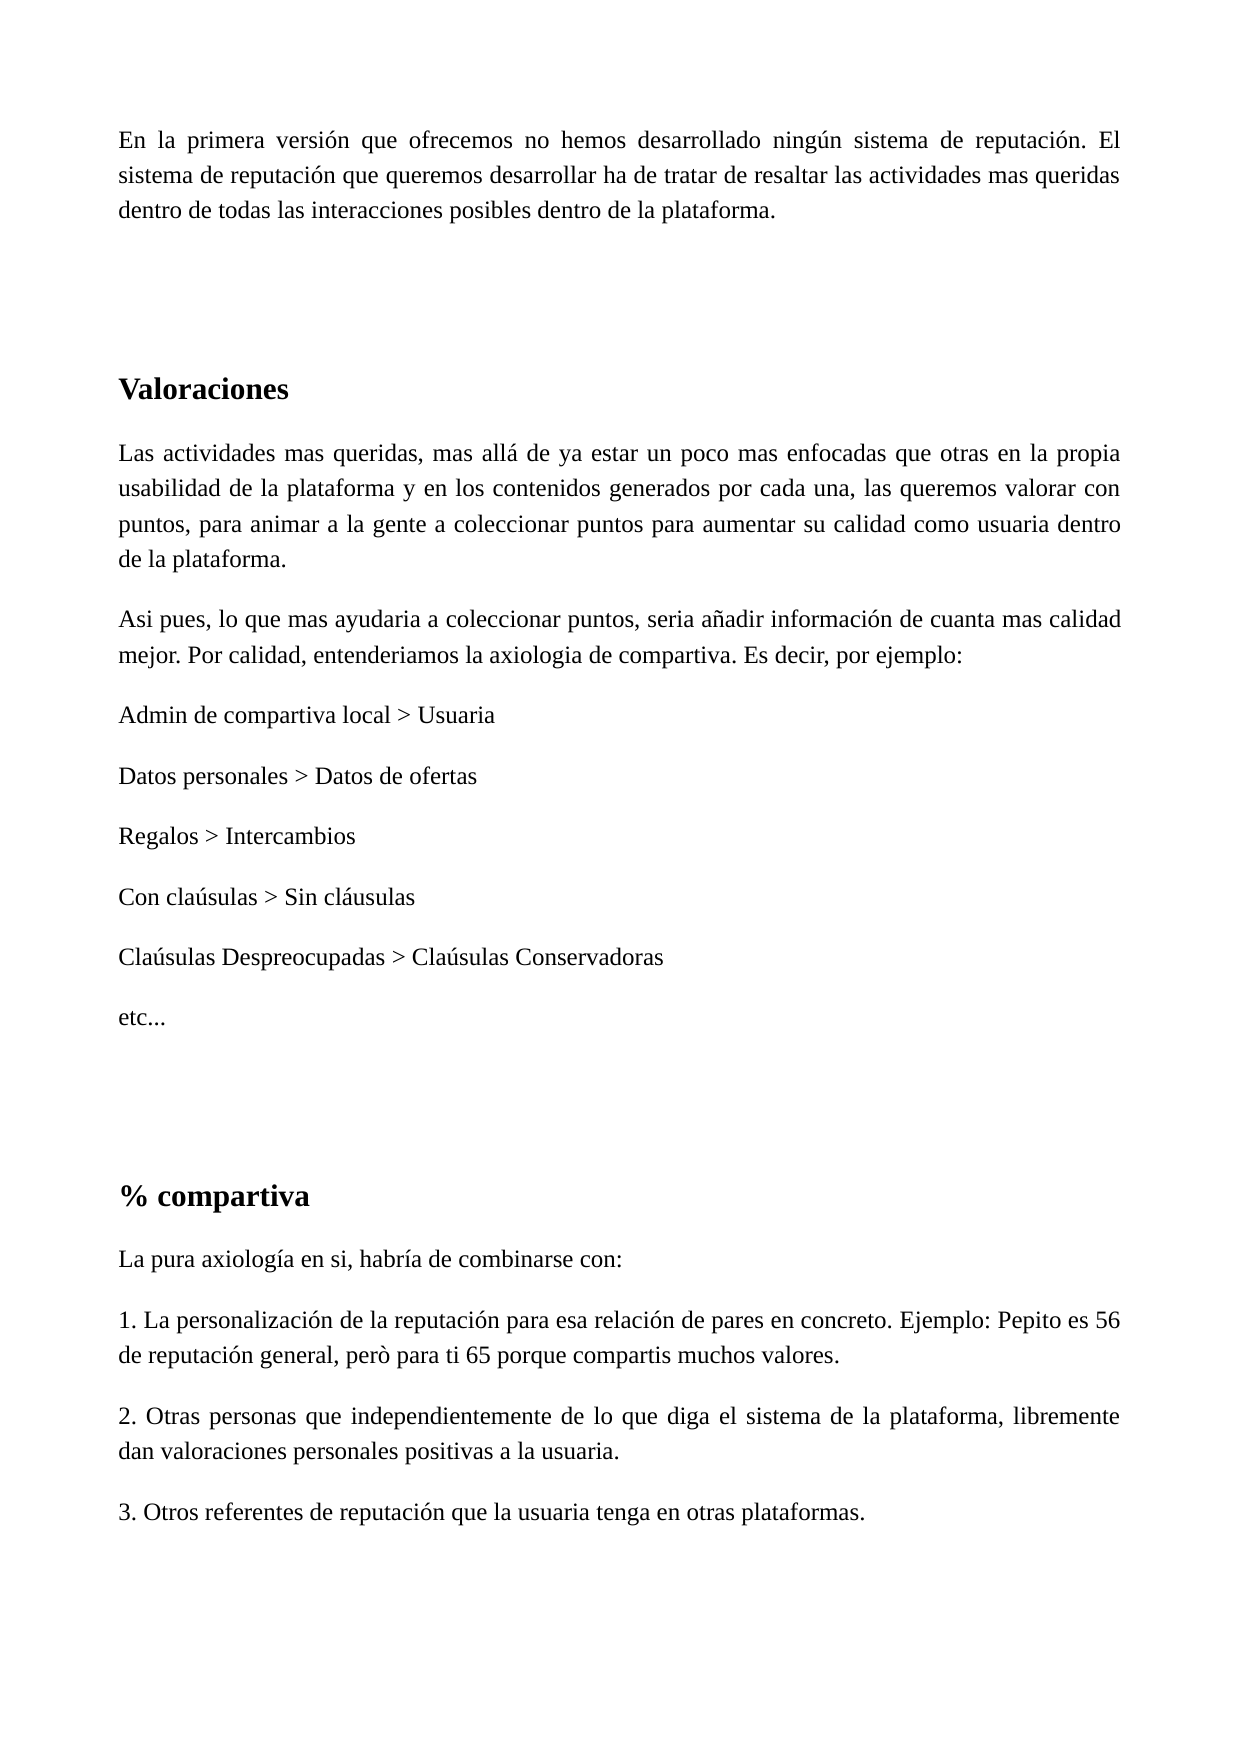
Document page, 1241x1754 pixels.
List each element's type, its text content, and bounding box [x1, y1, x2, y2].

text Claúsulas Despreocupadas > Claúsulas Conservadoras [118, 935, 1122, 971]
text Con claúsulas > Sin cláusulas [118, 875, 1122, 910]
text Datos personales > Datos de ofertas [118, 754, 1122, 789]
text 2. Otras personas que independientemente de lo que diga el sistema de la plataforma, libremente dan valoraciones personales positivas a la usuaria. [118, 1394, 1122, 1465]
text Regalos > Intercambios [118, 814, 1122, 850]
text 3. Otros referentes de reputación que la usuaria tenga en otras plataformas. [118, 1490, 1122, 1525]
text Asi pues, lo que mas ayudaria a coleccionar puntos, seria añadir información de cuanta mas calidad mejor. Por calidad, entenderiamos la axiologia de compartiva. Es decir, por ejemplo: [118, 598, 1122, 669]
text Admin de compartiva local > Usuaria [118, 694, 1122, 729]
text etc... [118, 996, 1122, 1031]
text % compartiva [118, 1177, 1122, 1213]
text En la primera versión que ofrecemos no hemos desarrollado ningún sistema de reputación. El sistema de reputación que queremos desarrollar ha de tratar de resaltar las actividades mas queridas dentro de todas las interacciones posibles dentro de la plataforma. [118, 118, 1122, 224]
text Las actividades mas queridas, mas allá de ya estar un poco mas enfocadas que otras en la propia usabilidad de la plataforma y en los contenidos generados por cada una, las queremos valorar con puntos, para animar a la gente a coleccionar puntos para aumentar su calidad como usuaria dentro de la plataforma. [118, 431, 1122, 573]
text 1. La personalización de la reputación para esa relación de pares en concreto. Ejemplo: Pepito es 56 de reputación general, però para ti 65 porque compartis muchos valores. [118, 1298, 1122, 1369]
text Valoraciones [118, 370, 1122, 406]
text La pura axiología en si, habría de combinarse con: [118, 1238, 1122, 1273]
